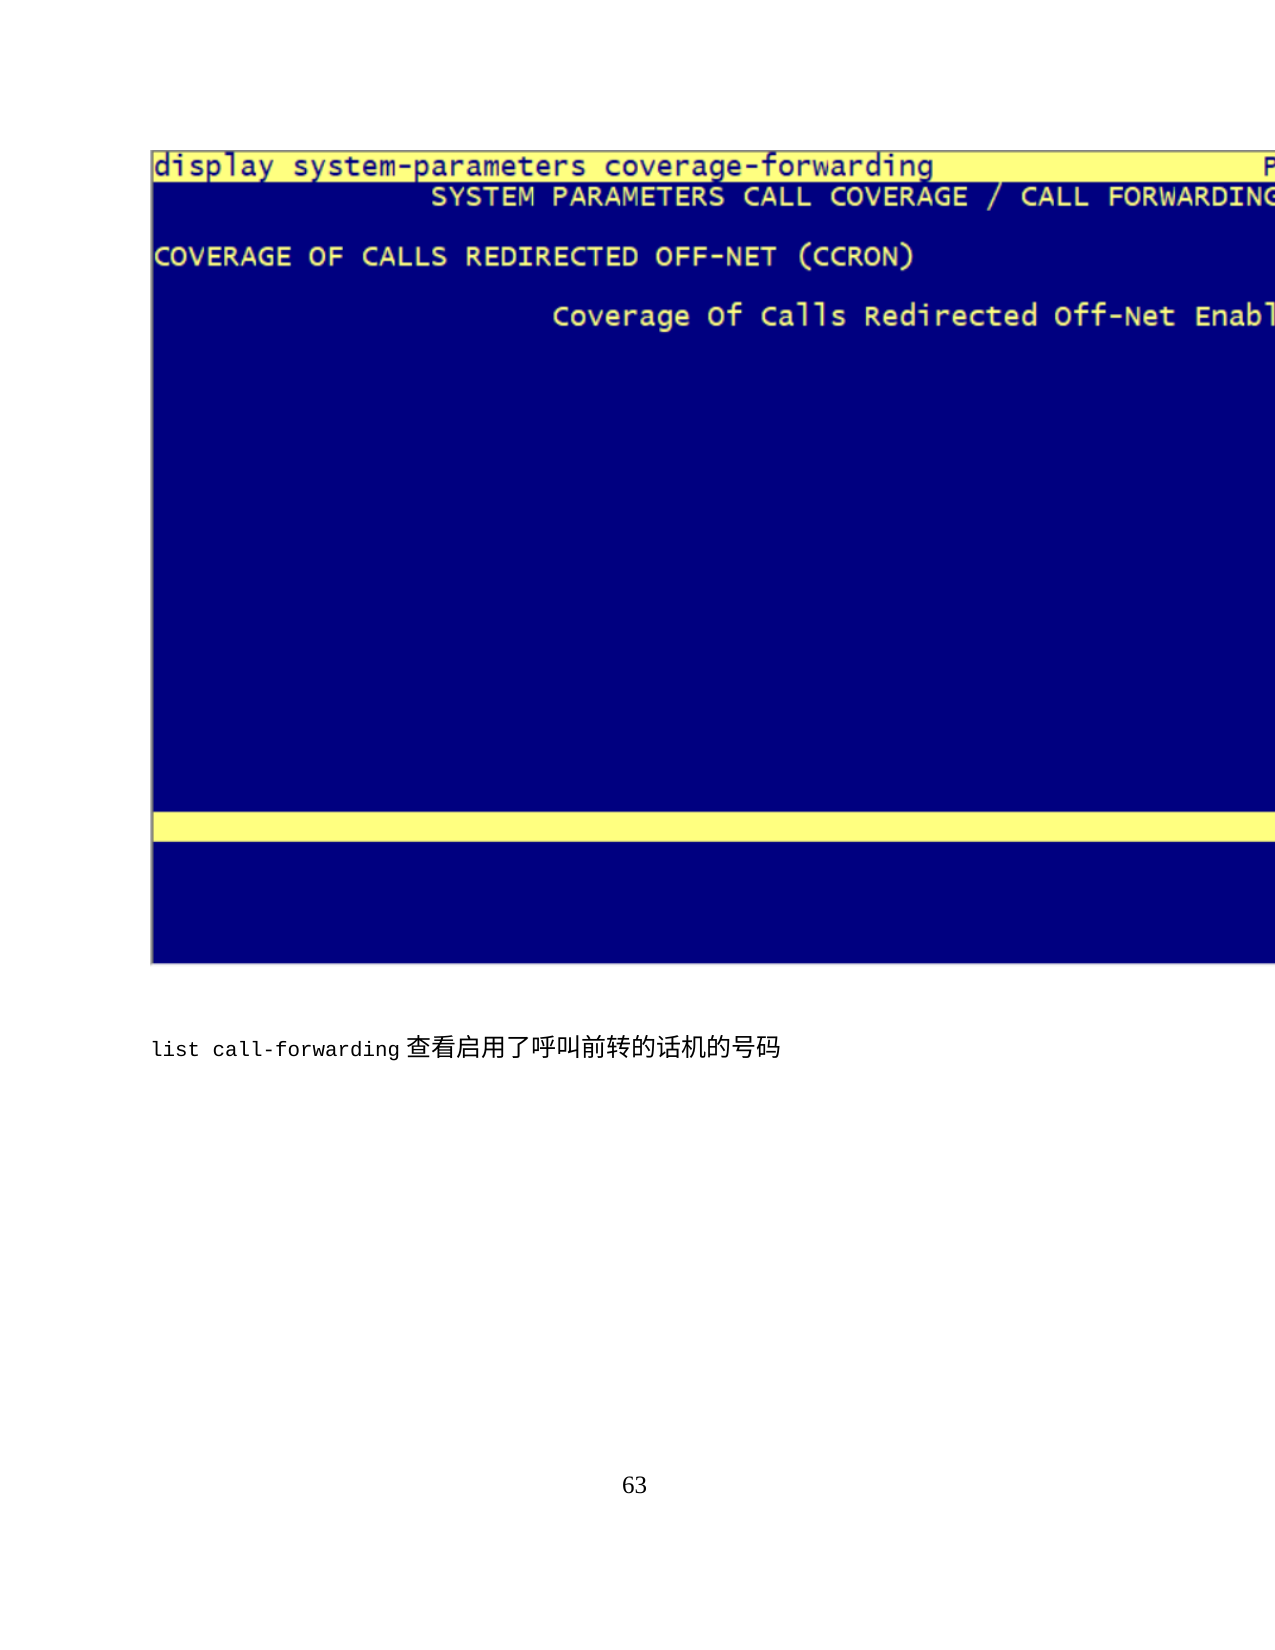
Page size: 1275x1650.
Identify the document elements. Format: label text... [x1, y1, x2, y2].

picture [150, 150, 1275, 967]
text list call-forwarding 查看启用了呼叫前转的话机的号码 [150, 1029, 1125, 1063]
